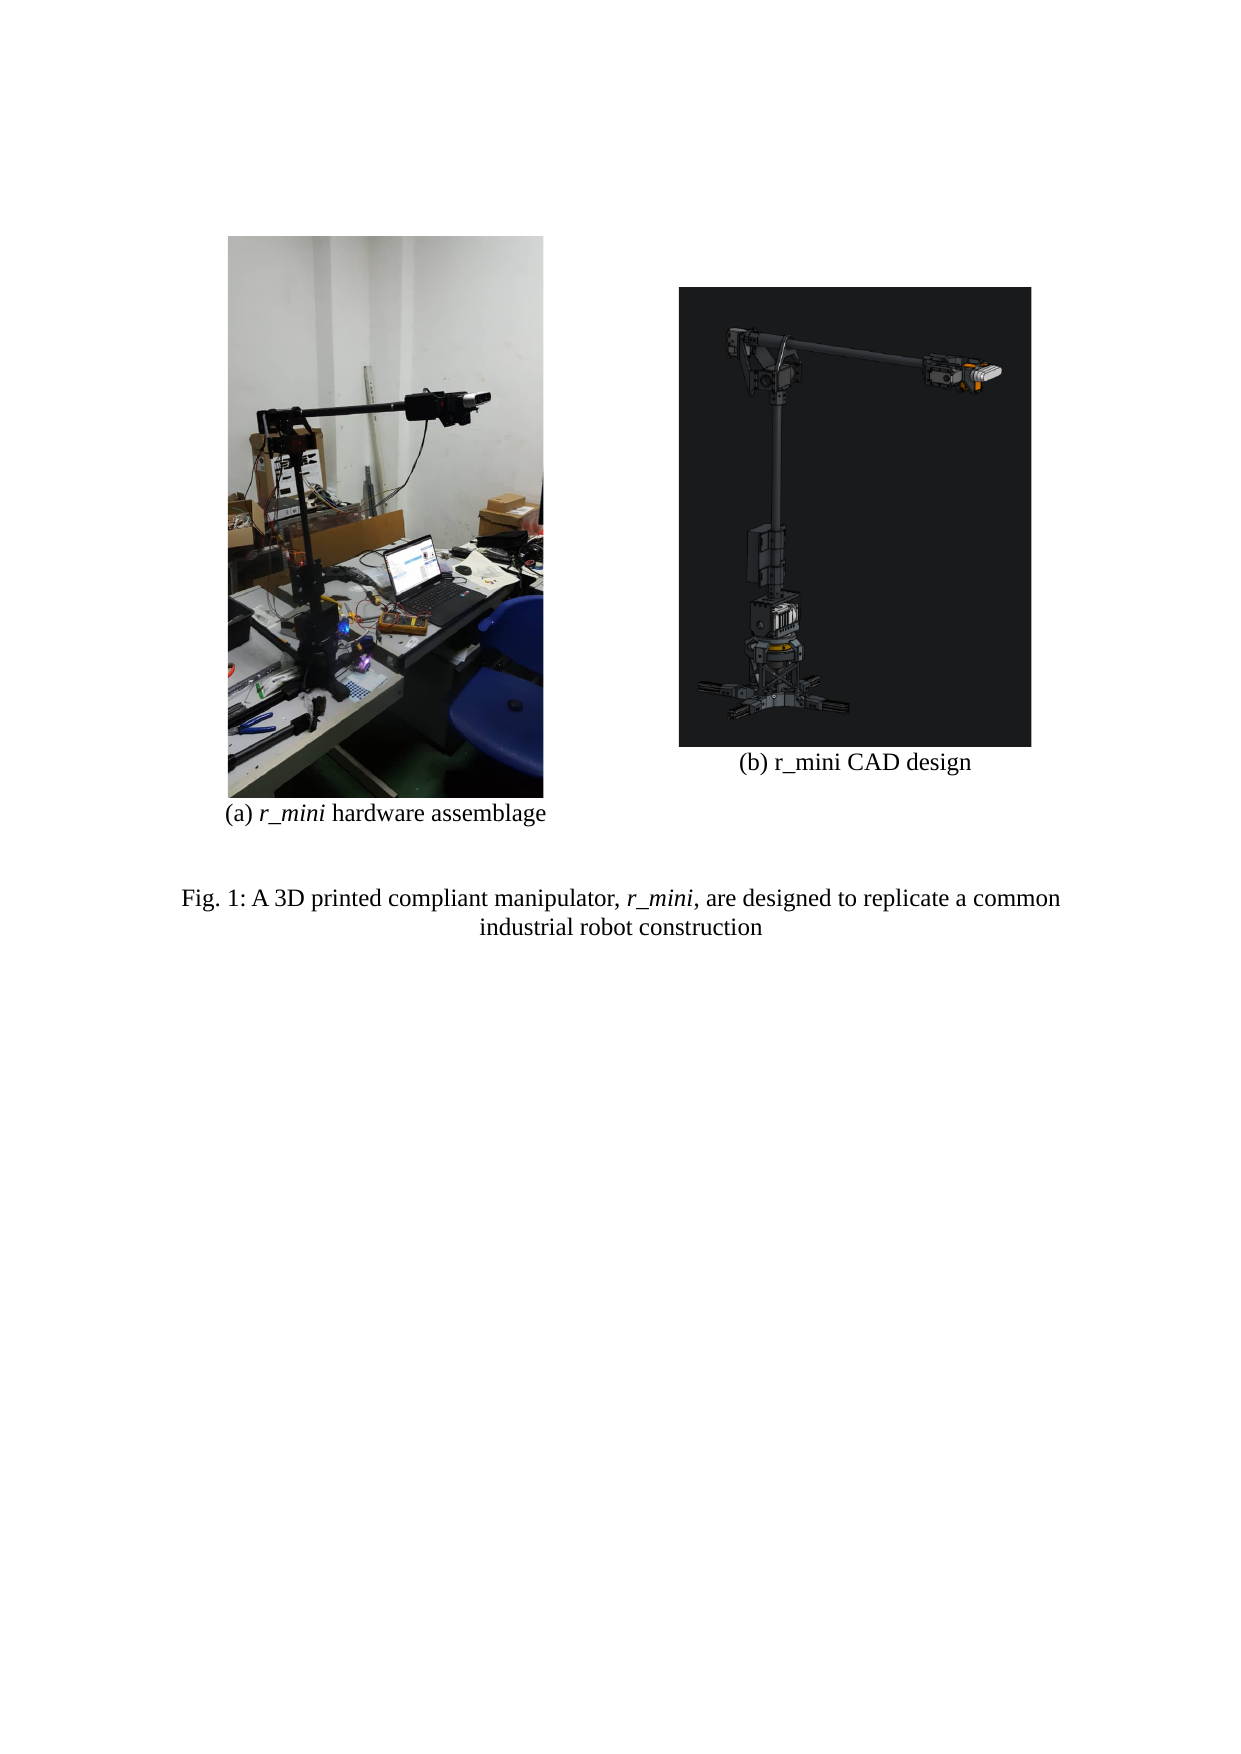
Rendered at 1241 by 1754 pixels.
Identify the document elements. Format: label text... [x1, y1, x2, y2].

picture [678, 287, 1032, 747]
table_header (a) r_mini hardware assemblage [151, 180, 620, 883]
table_cell Fig. 1: A 3D printed compliant manipulator, r_mini, are designed to replicate a common industrial robot construction [151, 883, 1090, 941]
picture [227, 236, 544, 798]
table_header (b) r_mini CAD design [620, 180, 1090, 883]
